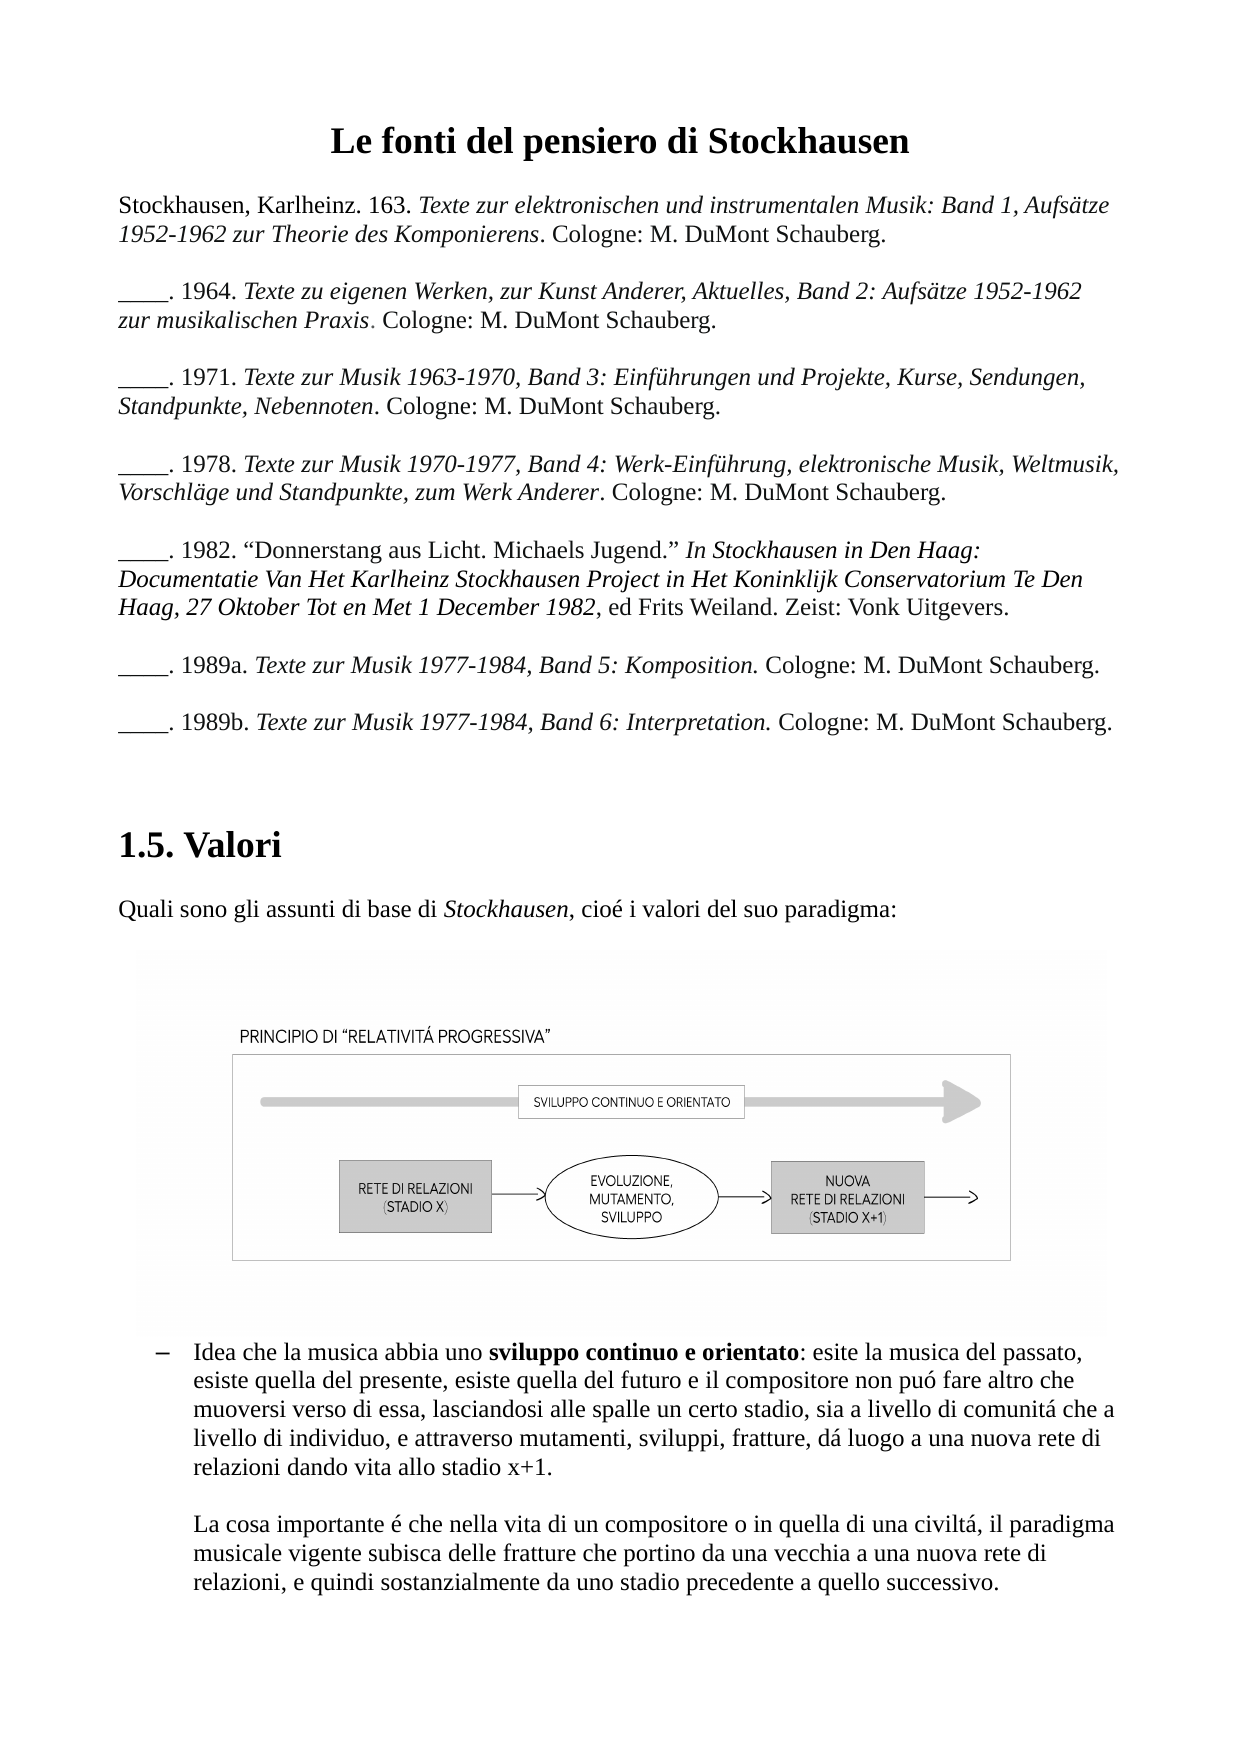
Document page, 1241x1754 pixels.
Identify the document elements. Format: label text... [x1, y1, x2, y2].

picture [135, 950, 1108, 1337]
text Quali sono gli assunti di base di Stockhausen, cioé i valori del suo paradigma: [118, 894, 1122, 923]
list Idea che la musica abbia uno sviluppo continuo e orientato: esite la musica del passato, esiste quella del presente, esiste quella del futuro e il compositore non puó fare altro che muoversi verso di essa, lasciandosi alle spalle un certo stadio, sia a livello di comunitá che a livello di individuo, e attraverso mutamenti, sviluppi, fratture, dá luogo a una nuova rete di relazioni dando vita allo stadio x+1. [156, 923, 1122, 1481]
text ____. 1964. Texte zu eigenen Werken, zur Kunst Anderer, Aktuelles, Band 2: Aufsätze 1952-1962 zur musikalischen Praxis. Cologne: M. DuMont Schauberg. [118, 276, 1122, 334]
text ____. 1978. Texte zur Musik 1970-1977, Band 4: Werk-Einführung, elektronische Musik, Weltmusik, Vorschläge und Standpunkte, zum Werk Anderer. Cologne: M. DuMont Schauberg. [118, 449, 1122, 506]
text Stockhausen, Karlheinz. 163. Texte zur elektronischen und instrumentalen Musik: Band 1, Aufsätze 1952-1962 zur Theorie des Komponierens. Cologne: M. DuMont Schauberg. [118, 190, 1122, 247]
text ____. 1989b. Texte zur Musik 1977-1984, Band 6: Interpretation. Cologne: M. DuMont Schauberg. [118, 707, 1122, 736]
list La cosa importante é che nella vita di un compositore o in quella di una civiltá, il paradigma musicale vigente subisca delle fratture che portino da una vecchia a una nuova rete di relazioni, e quindi sostanzialmente da uno stadio precedente a quello successivo. [156, 1509, 1122, 1596]
text ____. 1989a. Texte zur Musik 1977-1984, Band 5: Komposition. Cologne: M. DuMont Schauberg. [118, 650, 1122, 679]
text ____. 1971. Texte zur Musik 1963-1970, Band 3: Einführungen und Projekte, Kurse, Sendungen, Standpunkte, Nebennoten. Cologne: M. DuMont Schauberg. [118, 362, 1122, 420]
text Le fonti del pensiero di Stockhausen [118, 118, 1122, 161]
text 1.5. Valori [118, 822, 1122, 866]
text ____. 1982. “Donnerstang aus Licht. Michaels Jugend.” In Stockhausen in Den Haag: Documentatie Van Het Karlheinz Stockhausen Project in Het Koninklijk Conservatorium Te Den Haag, 27 Oktober Tot en Met 1 December 1982, ed Frits Weiland. Zeist: Vonk Uitgevers. [118, 535, 1122, 621]
